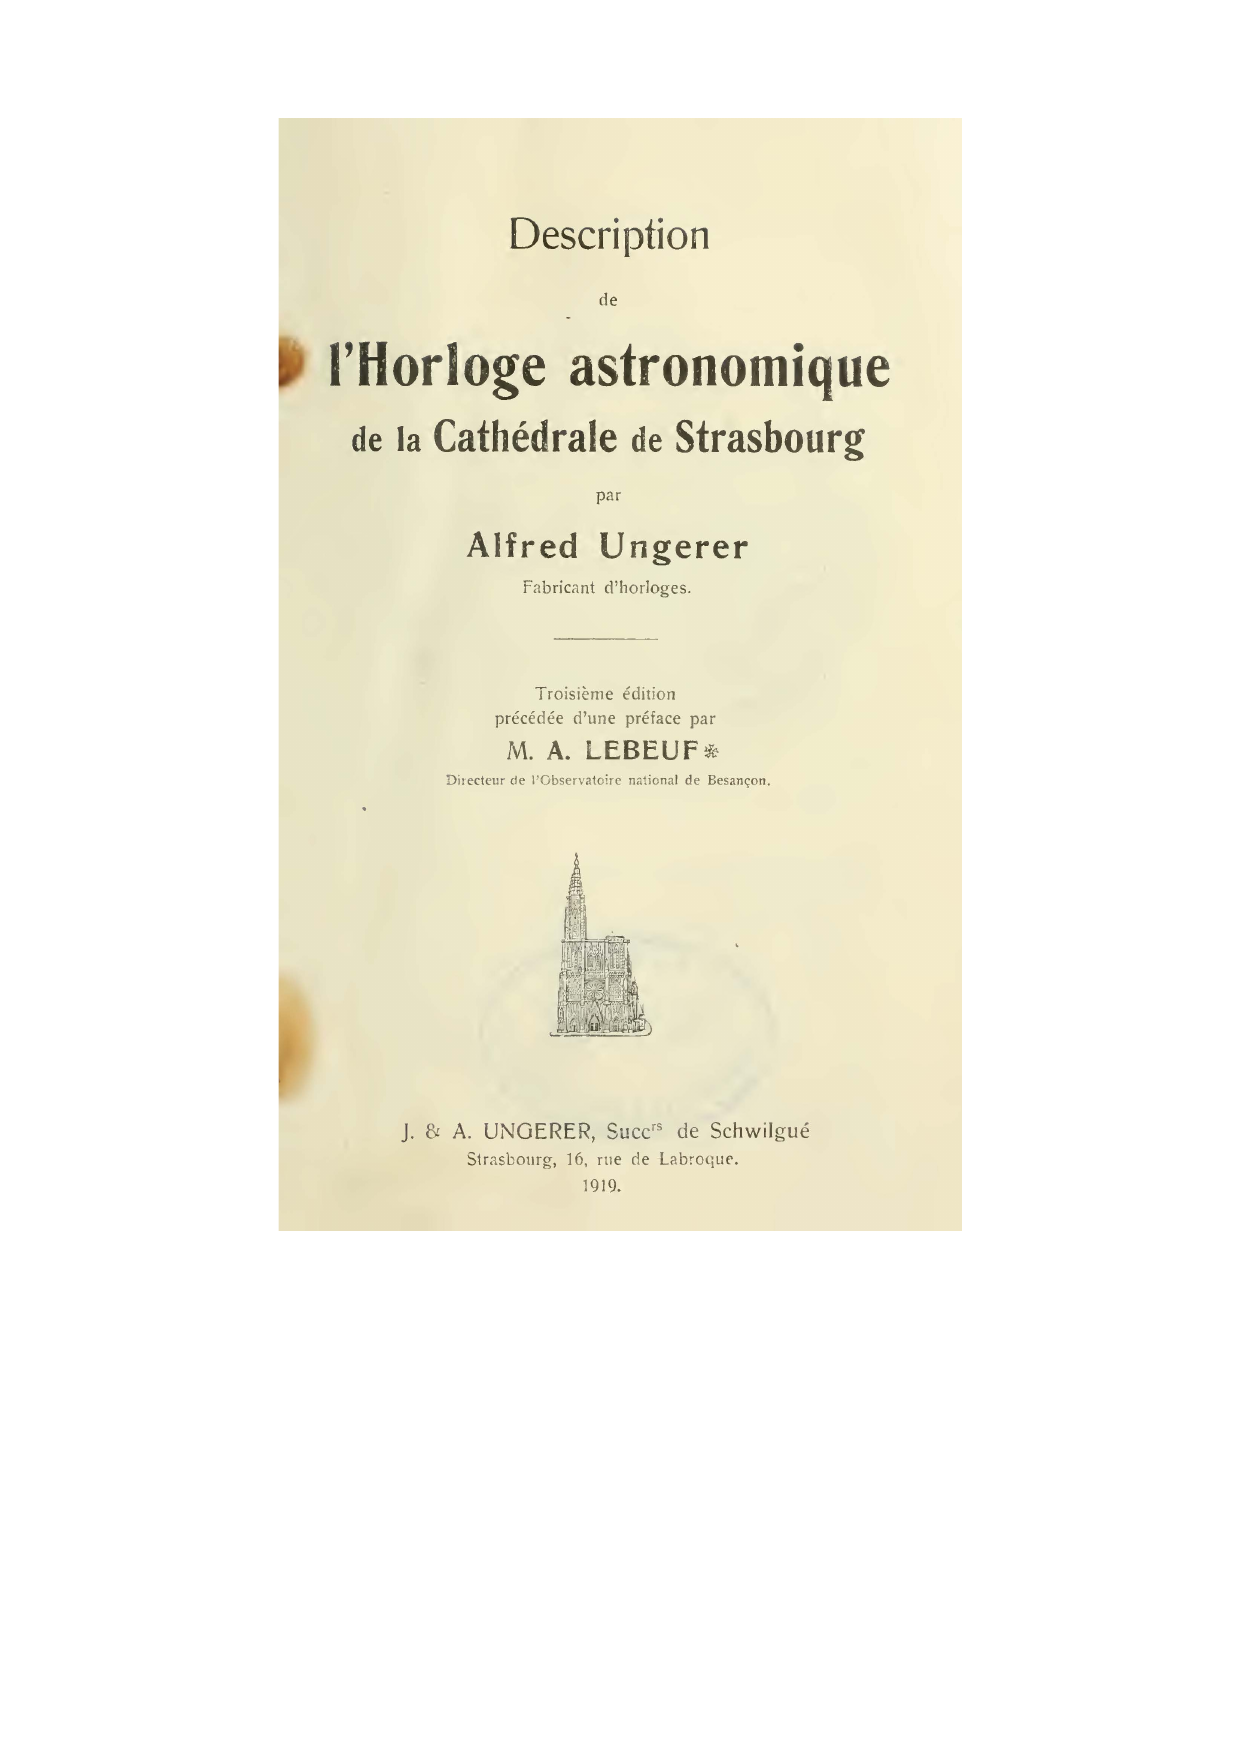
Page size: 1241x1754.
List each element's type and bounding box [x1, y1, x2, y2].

picture [278, 118, 962, 1231]
